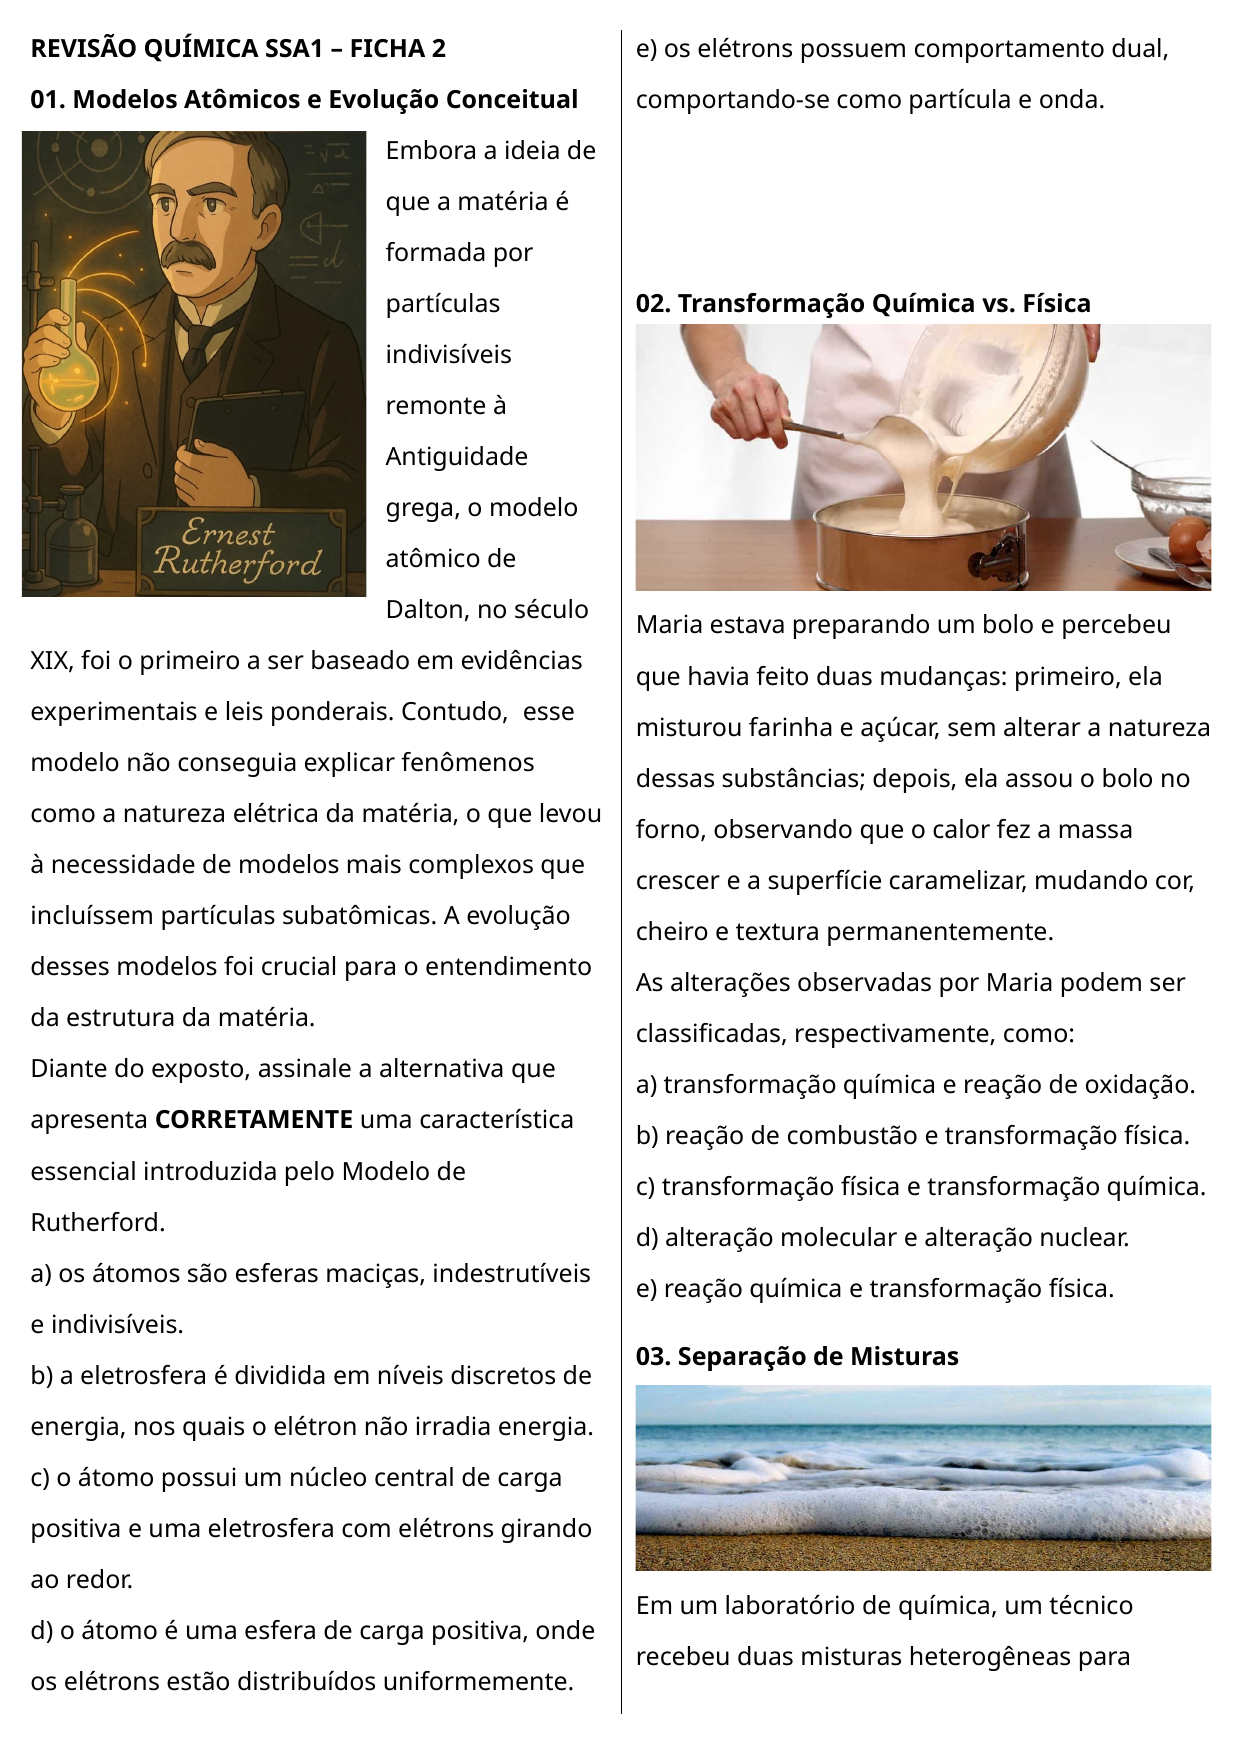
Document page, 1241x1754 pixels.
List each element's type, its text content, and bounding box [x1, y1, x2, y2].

text a) transformação química e reação de oxidação. [636, 1066, 1211, 1101]
text e) reação química e transformação física. [636, 1271, 1211, 1305]
picture [635, 1385, 1212, 1571]
text a) os átomos são esferas maciças, indestrutíveis e indivisíveis. [30, 1255, 606, 1340]
text 03. Separação de Misturas [636, 1339, 1211, 1373]
text Diante do exposto, assinale a alternativa que apresenta CORRETAMENTE uma característica essencial introduzida pelo Modelo de Rutherford. [30, 1051, 606, 1238]
text REVISÃO QUÍMICA SSA1 – FICHA 2 [30, 30, 606, 64]
picture [635, 324, 1212, 591]
text Maria estava preparando um bolo e percebeu que havia feito duas mudanças: primeiro, ela misturou farinha e açúcar, sem alterar a natureza dessas substâncias; depois, ela assou o bolo no forno, observando que o calor fez a massa crescer e a superfície caramelizar, mudando cor, cheiro e textura permanentemente. [636, 591, 1211, 947]
text c) o átomo possui um núcleo central de carga positiva e uma eletrosfera com elétrons girando ao redor. [30, 1459, 606, 1596]
text b) a eletrosfera é dividida em níveis discretos de energia, nos quais o elétron não irradia energia. [30, 1357, 606, 1442]
text c) transformação física e transformação química. [636, 1168, 1211, 1203]
text b) reação de combustão e transformação física. [636, 1117, 1211, 1152]
picture [21, 131, 367, 597]
text Embora a ideia de que a matéria é formada por partículas indivisíveis remonte à Antiguidade grega, o modelo atômico de Dalton, no século XIX, foi o primeiro a ser baseado em evidências experimentais e leis ponderais. Contudo, esse modelo não conseguia explicar fenômenos como a natureza elétrica da matéria, o que levou à necessidade de modelos mais complexos que incluíssem partículas subatômicas. A evolução desses modelos foi crucial para o entendimento da estrutura da matéria. [30, 132, 606, 1034]
text 01. Modelos Atômicos e Evolução Conceitual [30, 81, 606, 115]
text 02. Transformação Química vs. Física [636, 285, 1211, 319]
text d) alteração molecular e alteração nuclear. [636, 1219, 1211, 1254]
text e) os elétrons possuem comportamento dual, comportando-se como partícula e onda. [636, 30, 1211, 115]
text d) o átomo é uma esfera de carga positiva, onde os elétrons estão distribuídos uniformemente. [30, 1612, 606, 1698]
text Em um laboratório de química, um técnico recebeu duas misturas heterogêneas para [636, 1571, 1211, 1673]
text As alterações observadas por Maria podem ser classificadas, respectivamente, como: [636, 964, 1211, 1049]
